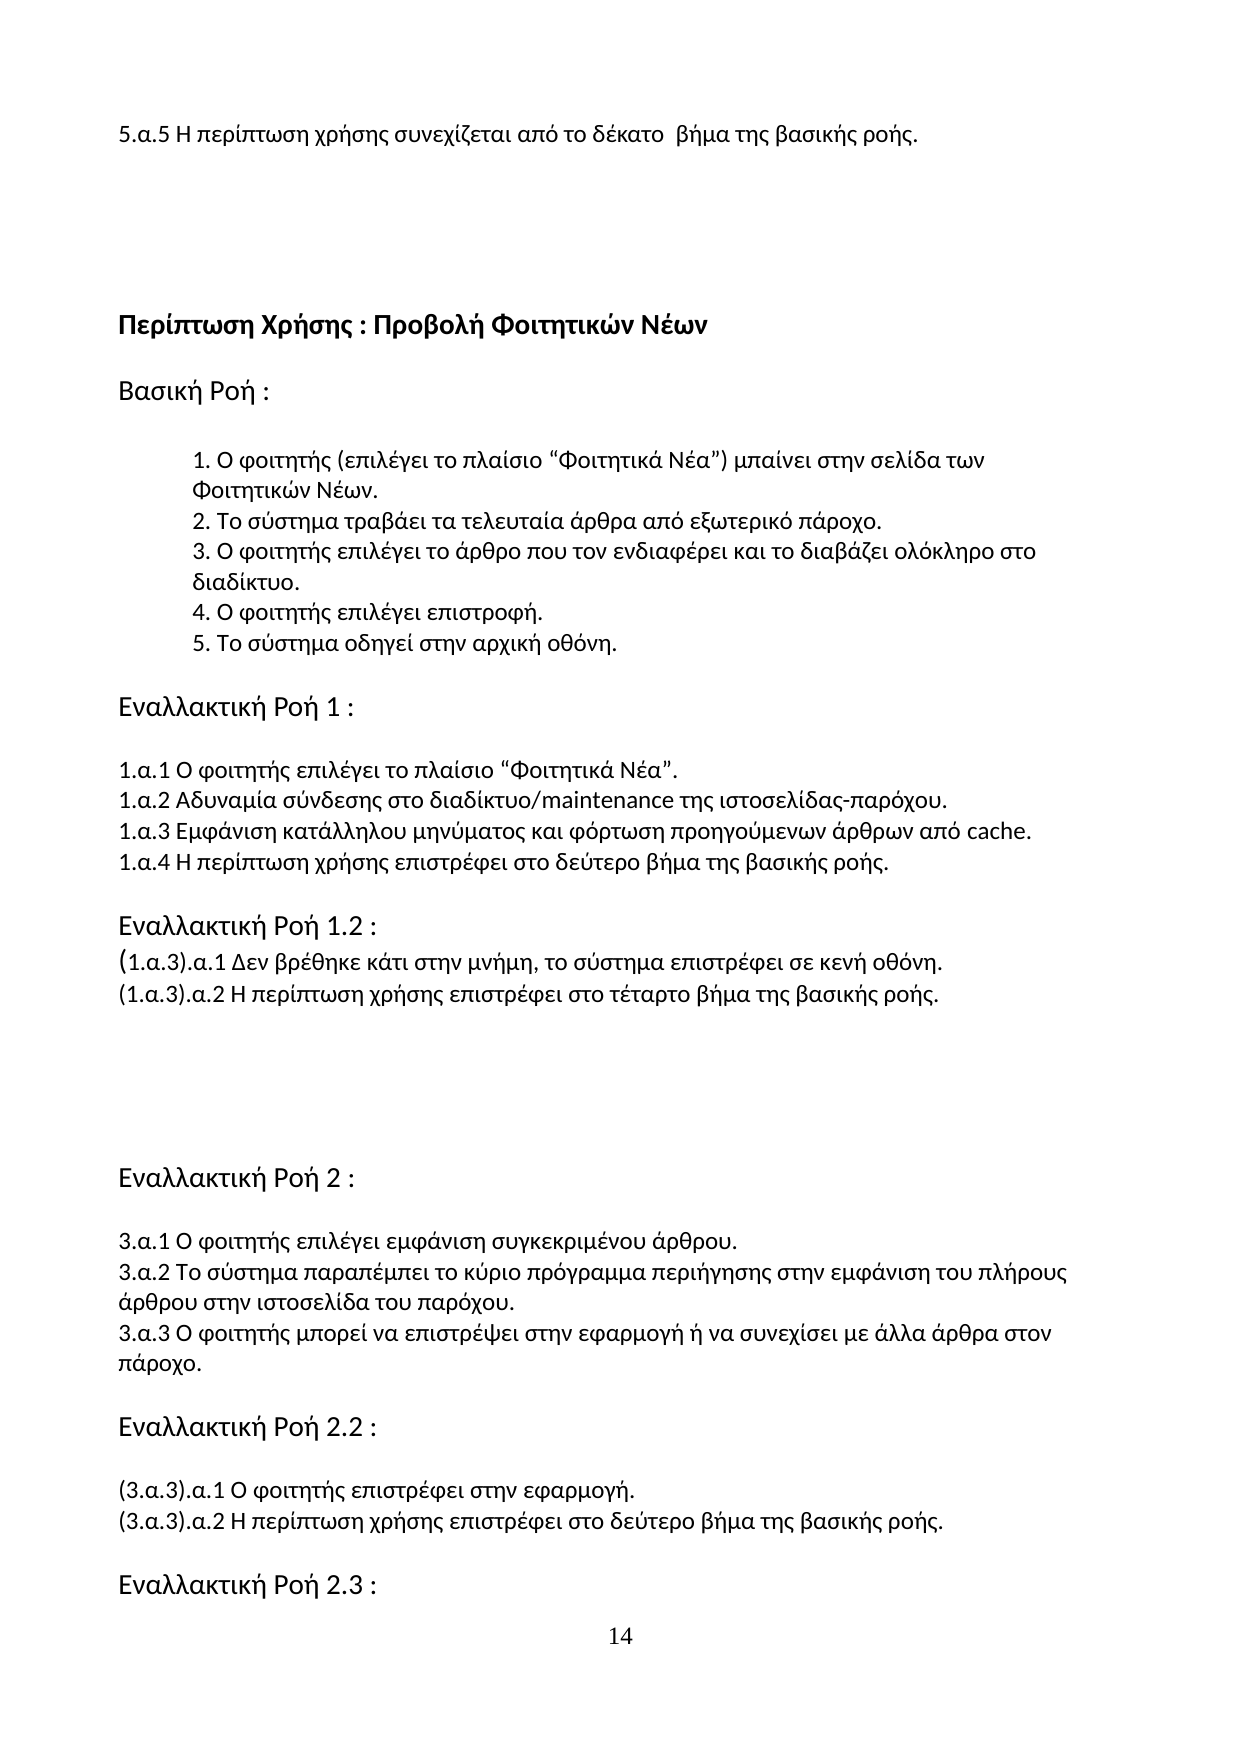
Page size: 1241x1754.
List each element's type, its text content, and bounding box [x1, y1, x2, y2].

text Εναλλακτική Ροή 2 : [118, 1159, 1122, 1195]
text (3.α.3).α.1 Ο φοιτητής επιστρέφει στην εφαρμογή. (3.α.3).α.2 Η περίπτωση χρήσης επιστρέφει στο δεύτερο βήμα της βασικής ροής. Εναλλακτική Ροή 2.3 : [118, 1444, 1122, 1602]
text 5.α.5 Η περίπτωση χρήσης συνεχίζεται από το δέκατο βήμα της βασικής ροής. [118, 118, 1122, 149]
text 1.α.1 Ο φοιτητής επιλέγει το πλαίσιο “Φοιτητικά Νέα”. 1.α.2 Αδυναμία σύνδεσης στο διαδίκτυο/maintenance της ιστοσελίδας-παρόχου. 1.α.3 Εμφάνιση κατάλληλου μηνύματος και φόρτωση προηγούμενων άρθρων από cache. 1.α.4 Η περίπτωση χρήσης επιστρέφει στο δεύτερο βήμα της βασικής ροής. Εναλλακτική Ροή 1.2 : (1.α.3).α.1 Δεν βρέθηκε κάτι στην μνήμη, το σύστημα επιστρέφει σε κενή οθόνη. (1.α.3).α.2 Η περίπτωση χρήσης επιστρέφει στο τέταρτο βήμα της βασικής ροής. [118, 723, 1122, 1037]
text 5. Το σύστημα οδηγεί στην αρχική οθόνη. [192, 627, 1122, 657]
text Εναλλακτική Ροή 1 : [118, 688, 1122, 723]
text Φοιτητικών Νέων. [192, 474, 1122, 505]
text 2. Το σύστημα τραβάει τα τελευταία άρθρα από εξωτερικό πάροχο. [192, 505, 1122, 535]
text 4. O φοιτητής επιλέγει επιστροφή. [192, 596, 1122, 627]
text 3. Ο φοιτητής επιλέγει το άρθρο που τον ενδιαφέρει και το διαβάζει ολόκληρο στο διαδίκτυο. [192, 535, 1122, 596]
text 1. Ο φοιτητής (επιλέγει το πλαίσιο “Φοιτητικά Νέα”) μπαίνει στην σελίδα των [192, 444, 1122, 474]
text Περίπτωση Χρήσης : Προβολή Φοιτητικών Νέων Βασική Ροή : [118, 306, 1122, 408]
text 3.α.1 Ο φοιτητής επιλέγει εμφάνιση συγκεκριμένου άρθρου. 3.α.2 Το σύστημα παραπέμπει το κύριο πρόγραμμα περιήγησης στην εμφάνιση του πλήρους άρθρου στην ιστοσελίδα του παρόχου. 3.α.3 Ο φοιτητής μπορεί να επιστρέψει στην εφαρμογή ή να συνεχίσει με άλλα άρθρα στον πάροχο. Εναλλακτική Ροή 2.2 : [118, 1195, 1122, 1444]
